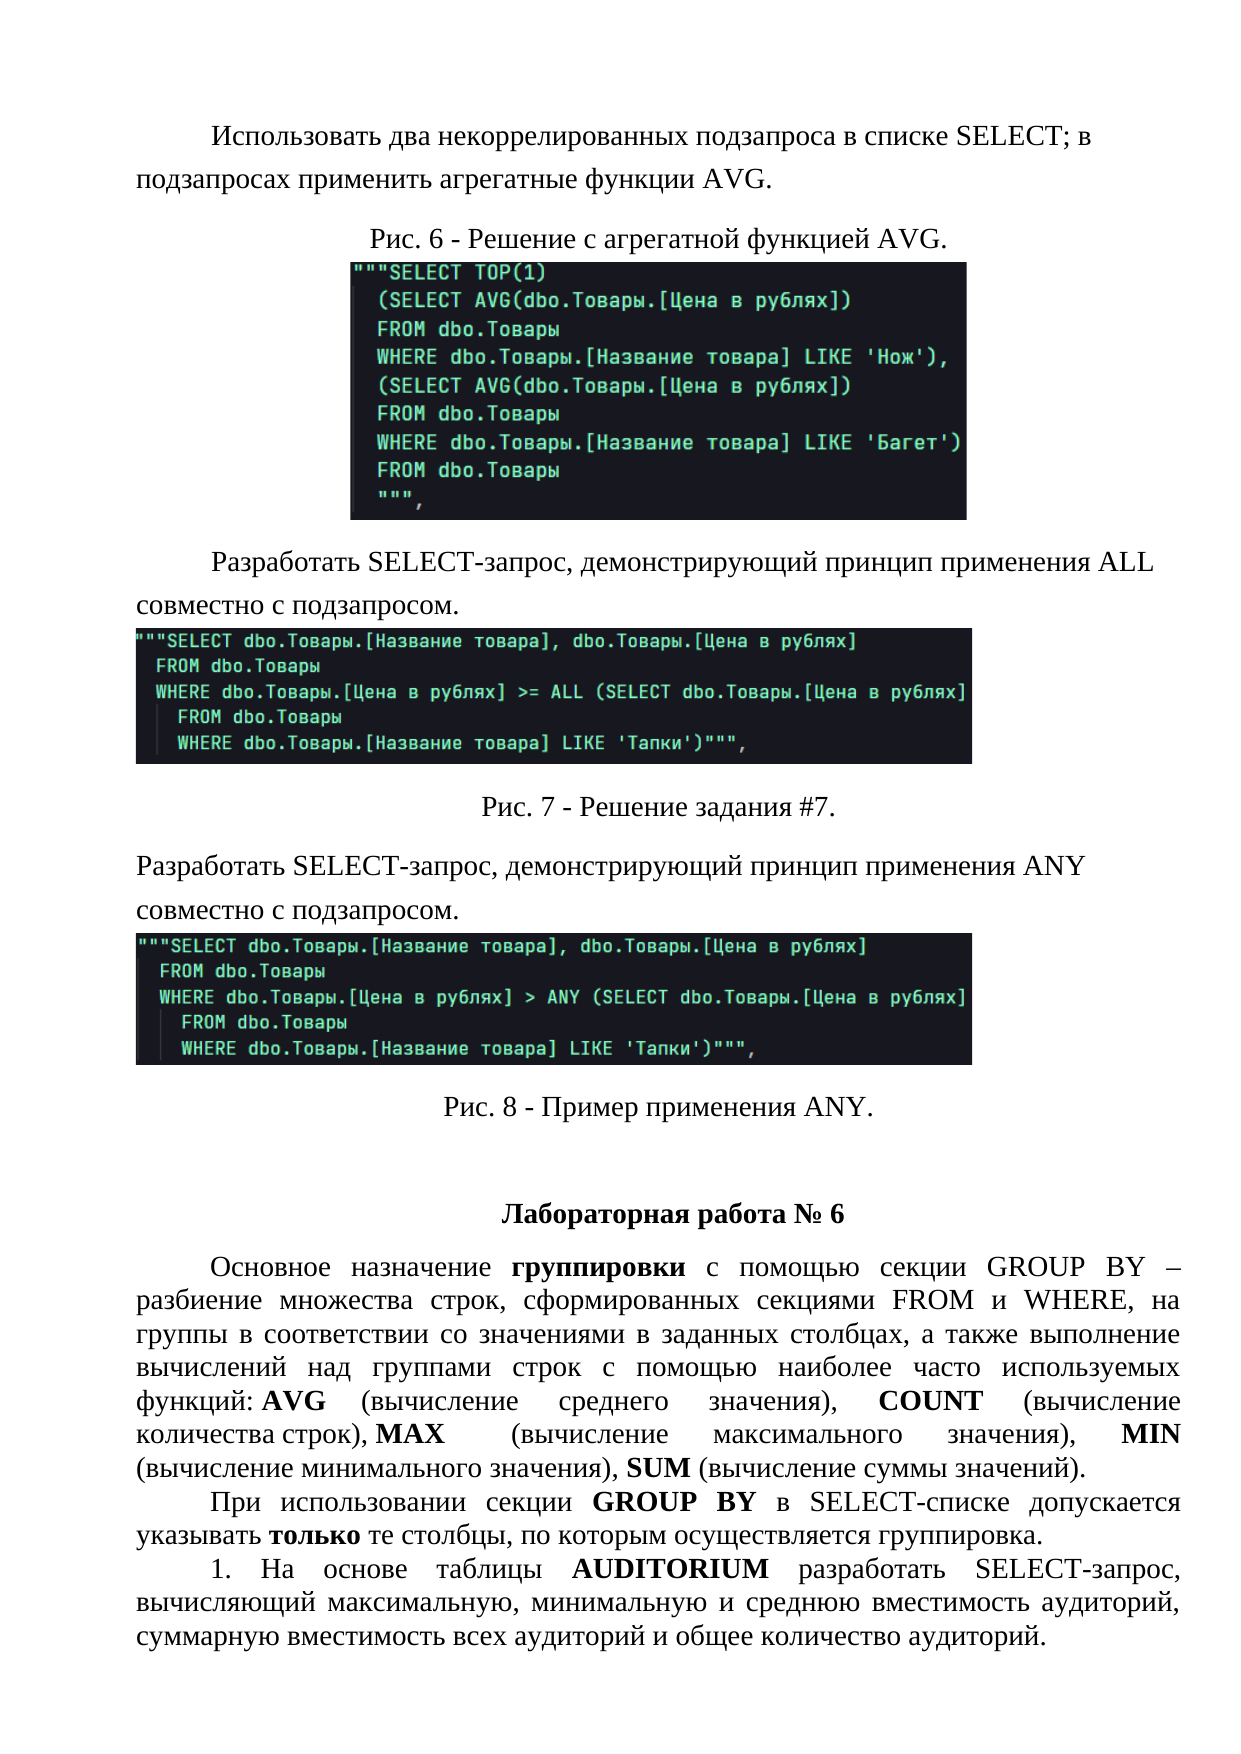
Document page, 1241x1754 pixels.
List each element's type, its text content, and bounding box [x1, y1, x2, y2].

text 1. На основе таблицы AUDITORIUM разработать SELECT-запрос, вычисляющий максимальную, минимальную и среднюю вместимость аудиторий, суммарную вместимость всех аудиторий и общее количество аудиторий. [136, 1551, 1181, 1651]
text Основное назначение группировки с помощью секции GROUP BY – разбиение множества строк, сформированных секциями FROM и WHERE, на группы в соответствии со значениями в заданных столбцах, а также выполнение вычислений над группами строк с помощью наиболее часто используемых функций: AVG (вычисление среднего значения), COUNT (вычисление количества строк), MAX (вычисление максимального значения), MIN (вычисление минимального значения), SUM (вычисление суммы значений). [136, 1249, 1181, 1484]
picture [135, 933, 973, 1065]
text Использовать два некоррелированных подзапроса в списке SELECT; в подзапросах применить агрегатные функции AVG. [136, 118, 1181, 195]
picture [350, 262, 967, 520]
text При использовании секции GROUP BY в SELECT-списке допускается указывать только те столбцы, по которым осуществляется группировка. [136, 1484, 1181, 1551]
picture [135, 628, 973, 764]
text Разработать SELECT-запрос, демонстрирующий принцип применения ANY совместно с подзапросом. [136, 848, 1181, 1065]
text Рис. 7 - Решение задания #7. [136, 789, 1181, 822]
text Разработать SELECT-запрос, демонстрирующий принцип применения ALL совместно с подзапросом. [136, 544, 1181, 764]
text Рис. 8 - Пример применения ANY. [136, 1089, 1181, 1123]
text Лабораторная работа № 6 [136, 1196, 1181, 1230]
text Рис. 6 - Решение с агрегатной функцией AVG. [136, 221, 1181, 519]
